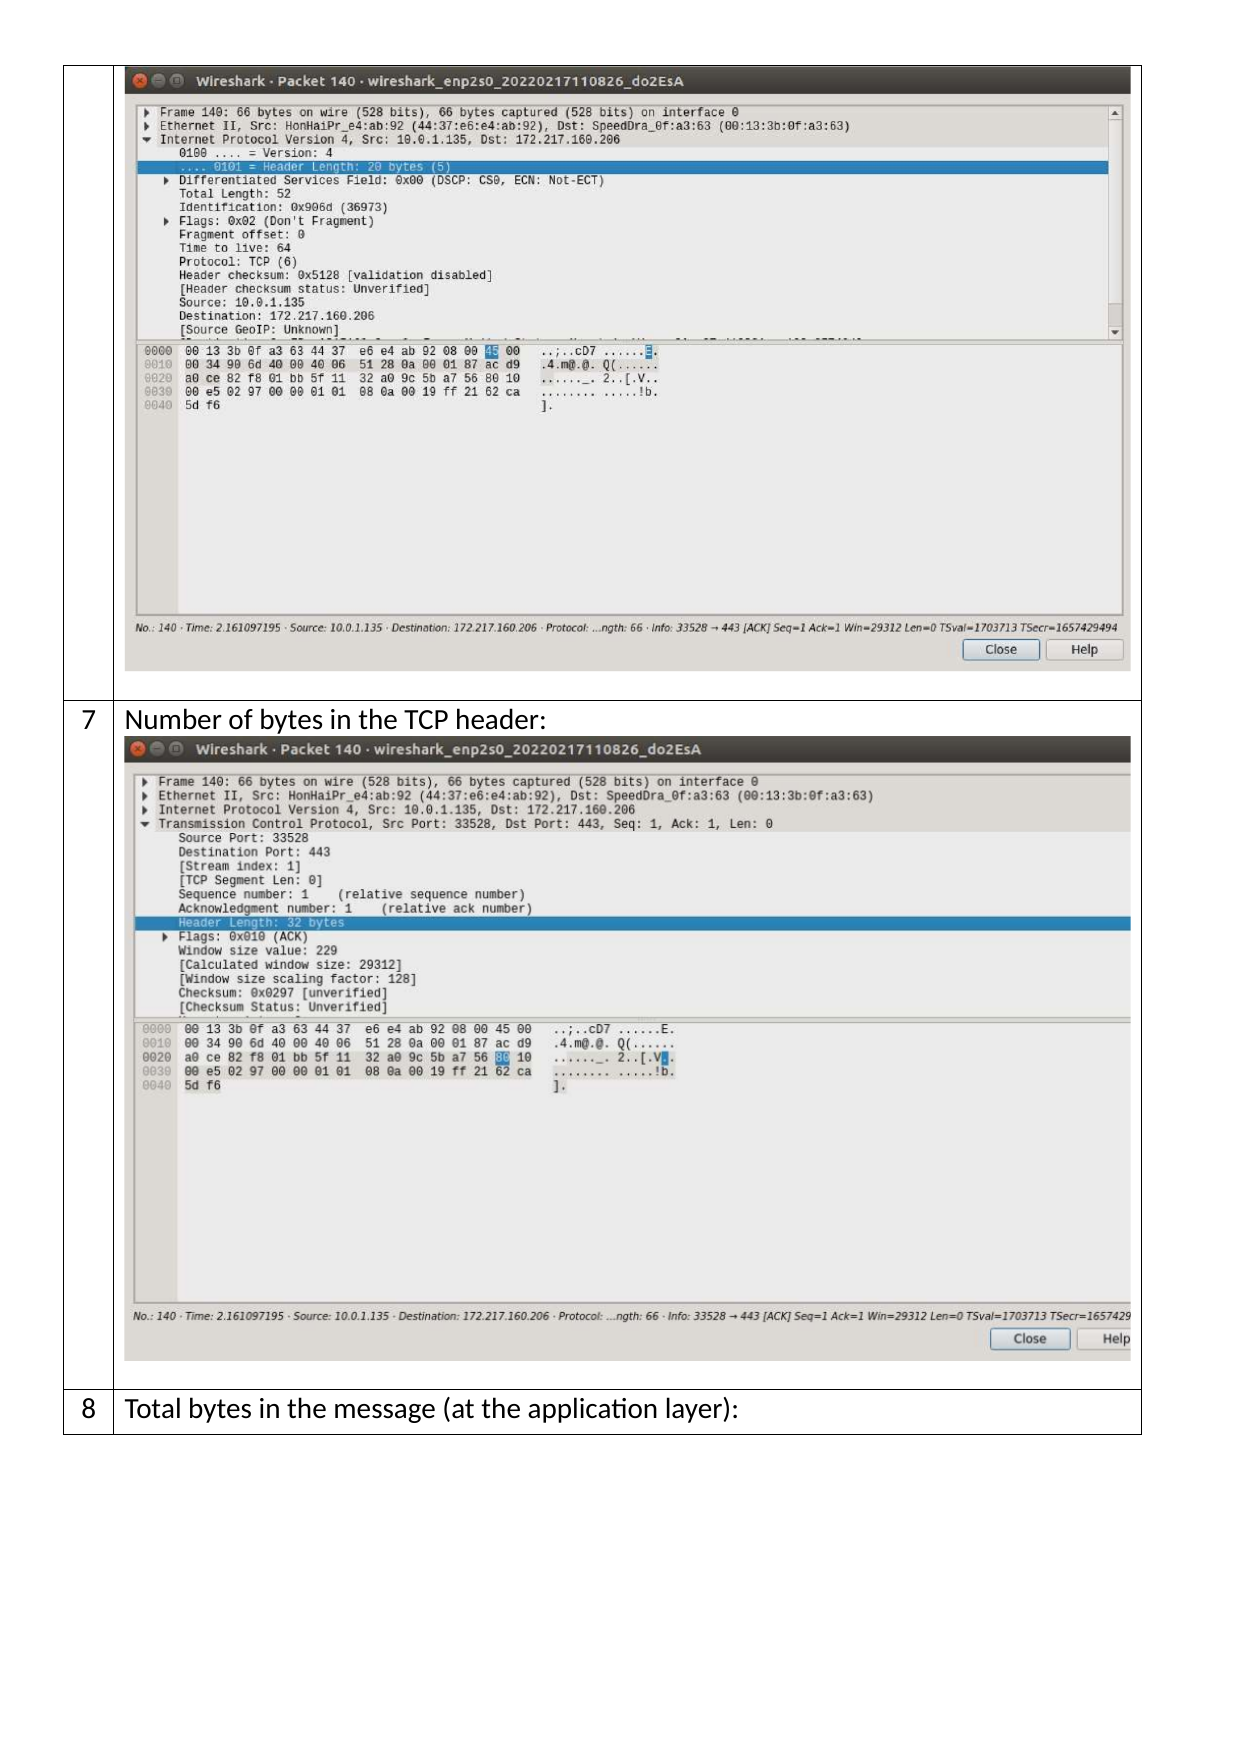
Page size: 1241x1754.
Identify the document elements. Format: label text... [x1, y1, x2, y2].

table_cell 7 [64, 701, 113, 1389]
table_cell [114, 66, 1141, 700]
table_cell 8 [64, 1390, 113, 1434]
table_cell Total bytes in the message (at the application layer): [114, 1390, 1141, 1434]
table_cell Number of bytes in the TCP header: [114, 701, 1141, 1389]
table_cell [64, 66, 113, 700]
